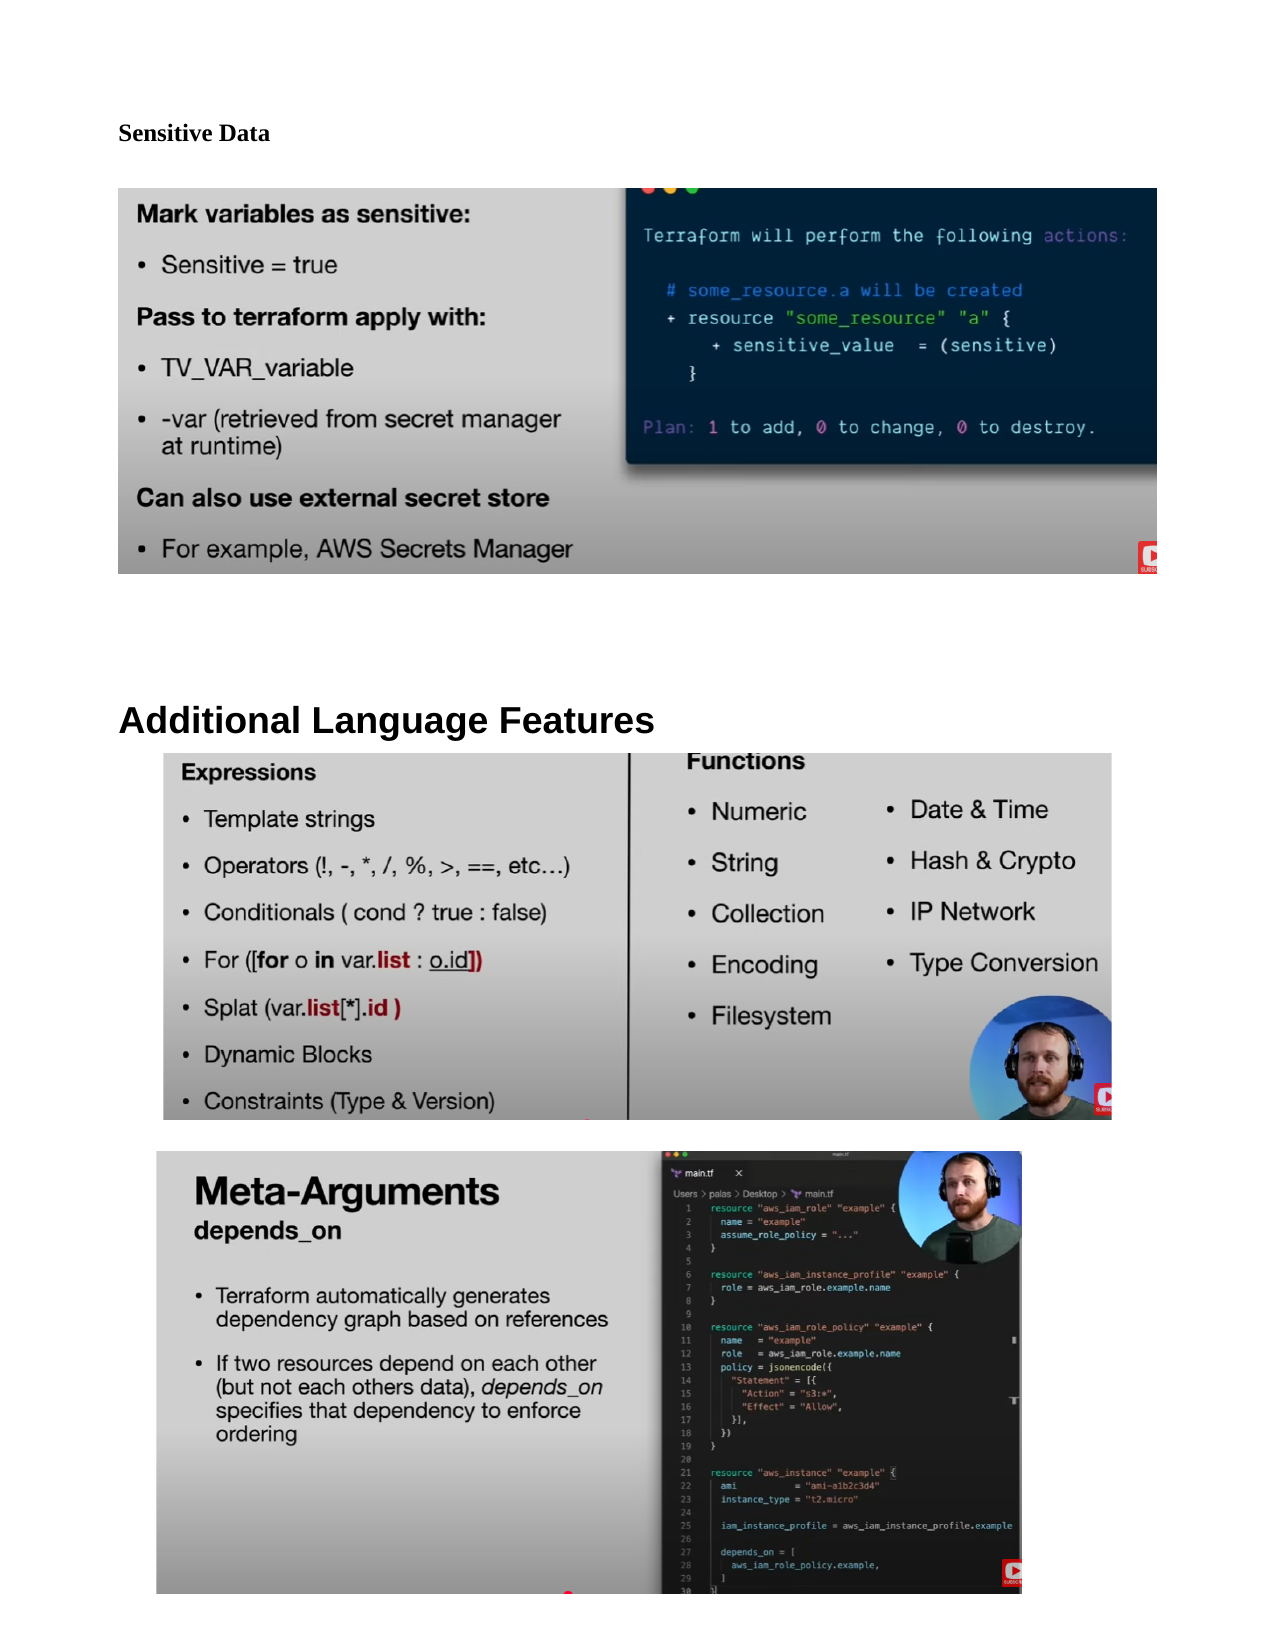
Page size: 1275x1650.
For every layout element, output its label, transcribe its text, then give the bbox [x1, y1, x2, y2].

subtitle Additional Language Features [118, 698, 1157, 741]
text Sensitive Data [118, 118, 1157, 147]
picture [156, 1151, 1022, 1594]
picture [118, 188, 1157, 574]
picture [163, 753, 1112, 1120]
